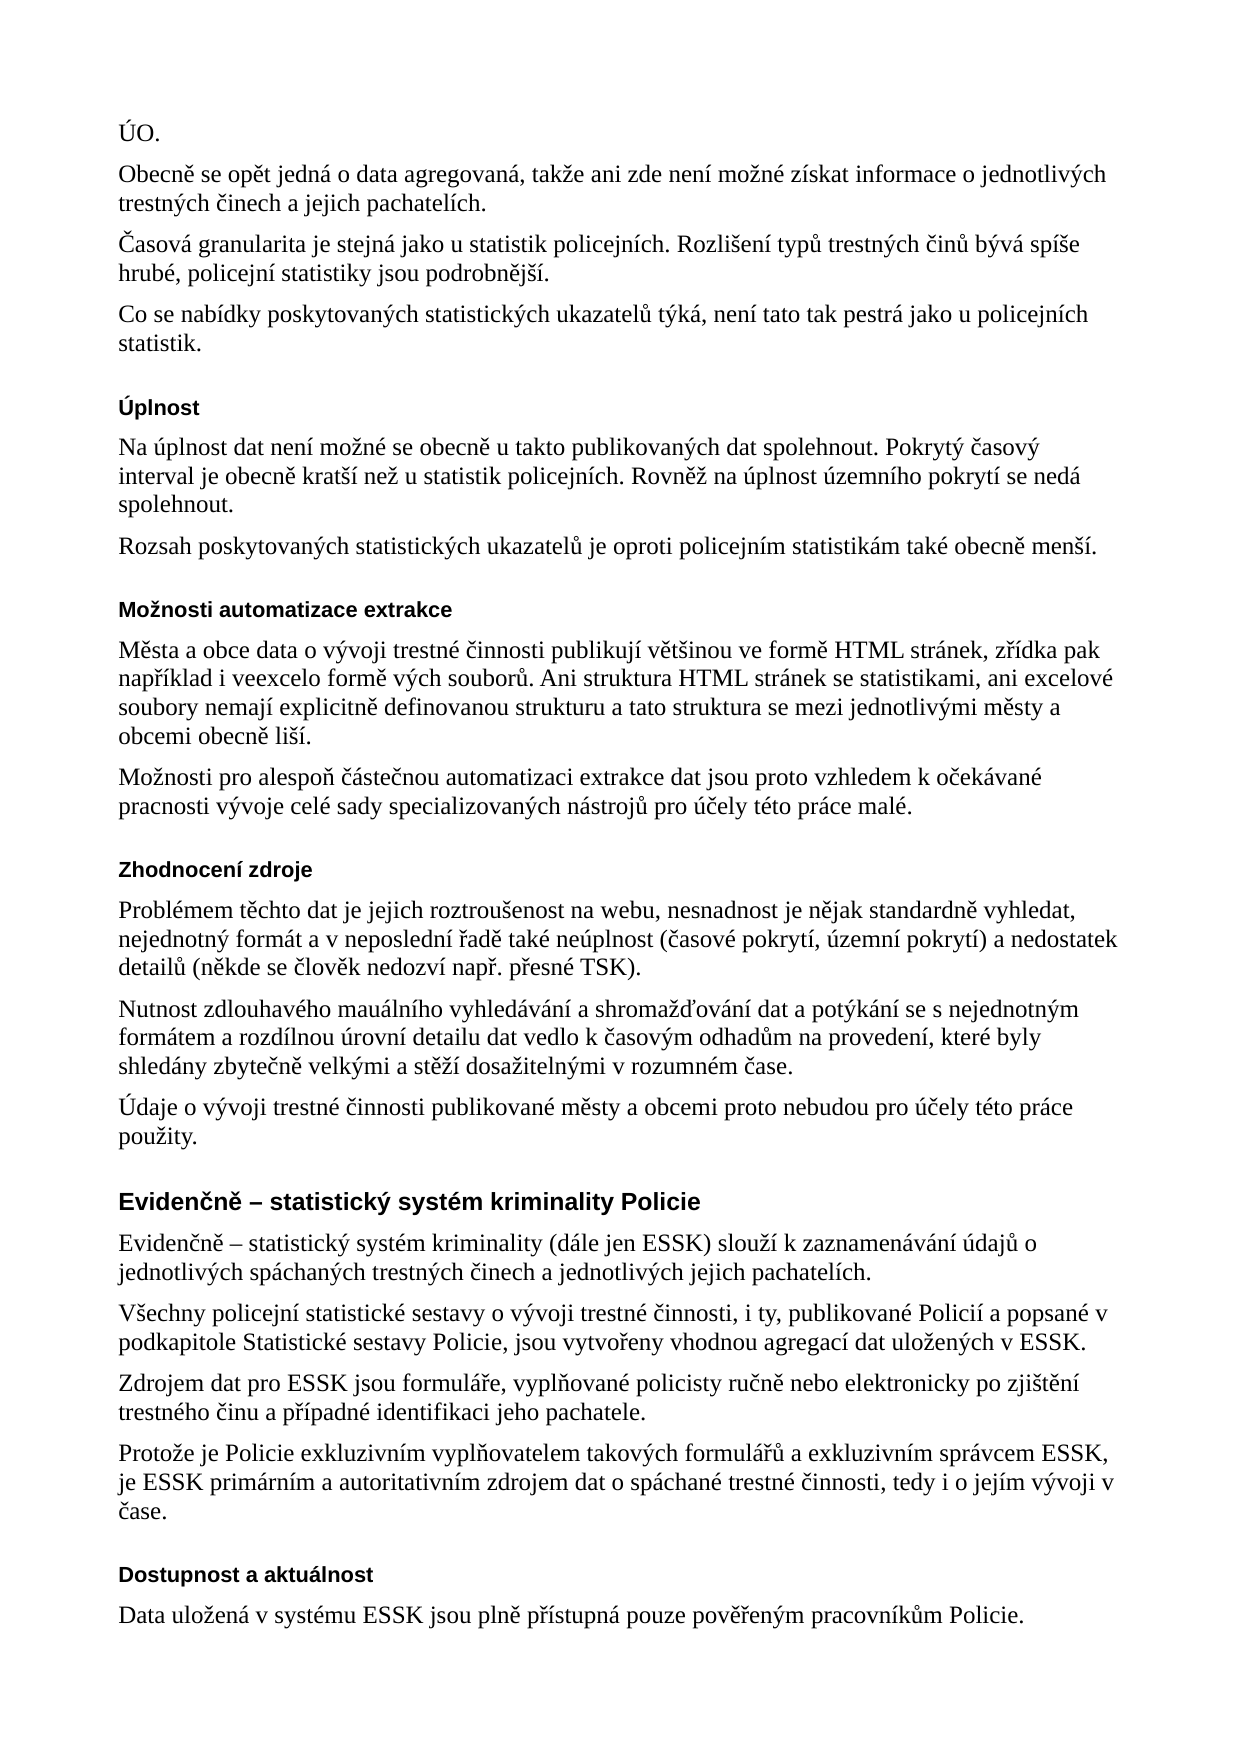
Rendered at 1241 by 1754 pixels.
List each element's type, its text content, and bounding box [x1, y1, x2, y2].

text ÚO. [118, 118, 1122, 147]
subtitle Dostupnost a aktuálnost [118, 1562, 1122, 1587]
text Nutnost zdlouhavého mauálního vyhledávání a shromažďování dat a potýkání se s nejednotným formátem a rozdílnou úrovní detailu dat vedlo k časovým odhadům na provedení, které byly shledány zbytečně velkými a stěží dosažitelnými v rozumném čase. [118, 994, 1122, 1080]
text Rozsah poskytovaných statistických ukazatelů je oproti policejním statistikám také obecně menší. [118, 531, 1122, 559]
text Co se nabídky poskytovaných statistických ukazatelů týká, není tato tak pestrá jako u policejních statistik. [118, 299, 1122, 357]
text Města a obce data o vývoji trestné činnosti publikují většinou ve formě HTML stránek, zřídka pak například i veexcelo formě vých souborů. Ani struktura HTML stránek se statistikami, ani excelové soubory nemají explicitně definovanou strukturu a tato struktura se mezi jednotlivými městy a obcemi obecně liší. [118, 635, 1122, 750]
text Problémem těchto dat je jejich roztroušenost na webu, nesnadnost je nějak standardně vyhledat, nejednotný formát a v neposlední řadě také neúplnost (časové pokrytí, územní pokrytí) a nedostatek detailů (někde se člověk nedozví např. přesné TSK). [118, 895, 1122, 981]
text Obecně se opět jedná o data agregovaná, takže ani zde není možné získat informace o jednotlivých trestných činech a jejich pachatelích. [118, 159, 1122, 217]
text Údaje o vývoji trestné činnosti publikované městy a obcemi proto nebudou pro účely této práce použity. [118, 1092, 1122, 1150]
subtitle Evidenčně – statistický systém kriminality Policie [118, 1187, 1122, 1216]
text Evidenčně – statistický systém kriminality (dále jen ESSK) slouží k zaznamenávání údajů o jednotlivých spáchaných trestných činech a jednotlivých jejich pachatelích. [118, 1228, 1122, 1286]
text Všechny policejní statistické sestavy o vývoji trestné činnosti, i ty, publikované Policií a popsané v podkapitole Statistické sestavy Policie, jsou vytvořeny vhodnou agregací dat uložených v ESSK. [118, 1298, 1122, 1356]
text Data uložená v systému ESSK jsou plně přístupná pouze pověřeným pracovníkům Policie. [118, 1600, 1122, 1629]
text Možnosti pro alespoň částečnou automatizaci extrakce dat jsou proto vzhledem k očekávané pracnosti vývoje celé sady specializovaných nástrojů pro účely této práce malé. [118, 762, 1122, 820]
text Zdrojem dat pro ESSK jsou formuláře, vyplňované policisty ručně nebo elektronicky po zjištění trestného činu a případné identifikaci jeho pachatele. [118, 1368, 1122, 1426]
subtitle Možnosti automatizace extrakce [118, 597, 1122, 622]
text Na úplnost dat není možné se obecně u takto publikovaných dat spolehnout. Pokrytý časový interval je obecně kratší než u statistik policejních. Rovněž na úplnost územního pokrytí se nedá spolehnout. [118, 432, 1122, 518]
text Protože je Policie exkluzivním vyplňovatelem takových formulářů a exkluzivním správcem ESSK, je ESSK primárním a autoritativním zdrojem dat o spáchané trestné činnosti, tedy i o jejím vývoji v čase. [118, 1438, 1122, 1525]
text Časová granularita je stejná jako u statistik policejních. Rozlišení typů trestných činů bývá spíše hrubé, policejní statistiky jsou podrobnější. [118, 229, 1122, 287]
subtitle Zhodnocení zdroje [118, 857, 1122, 882]
subtitle Úplnost [118, 394, 1122, 419]
